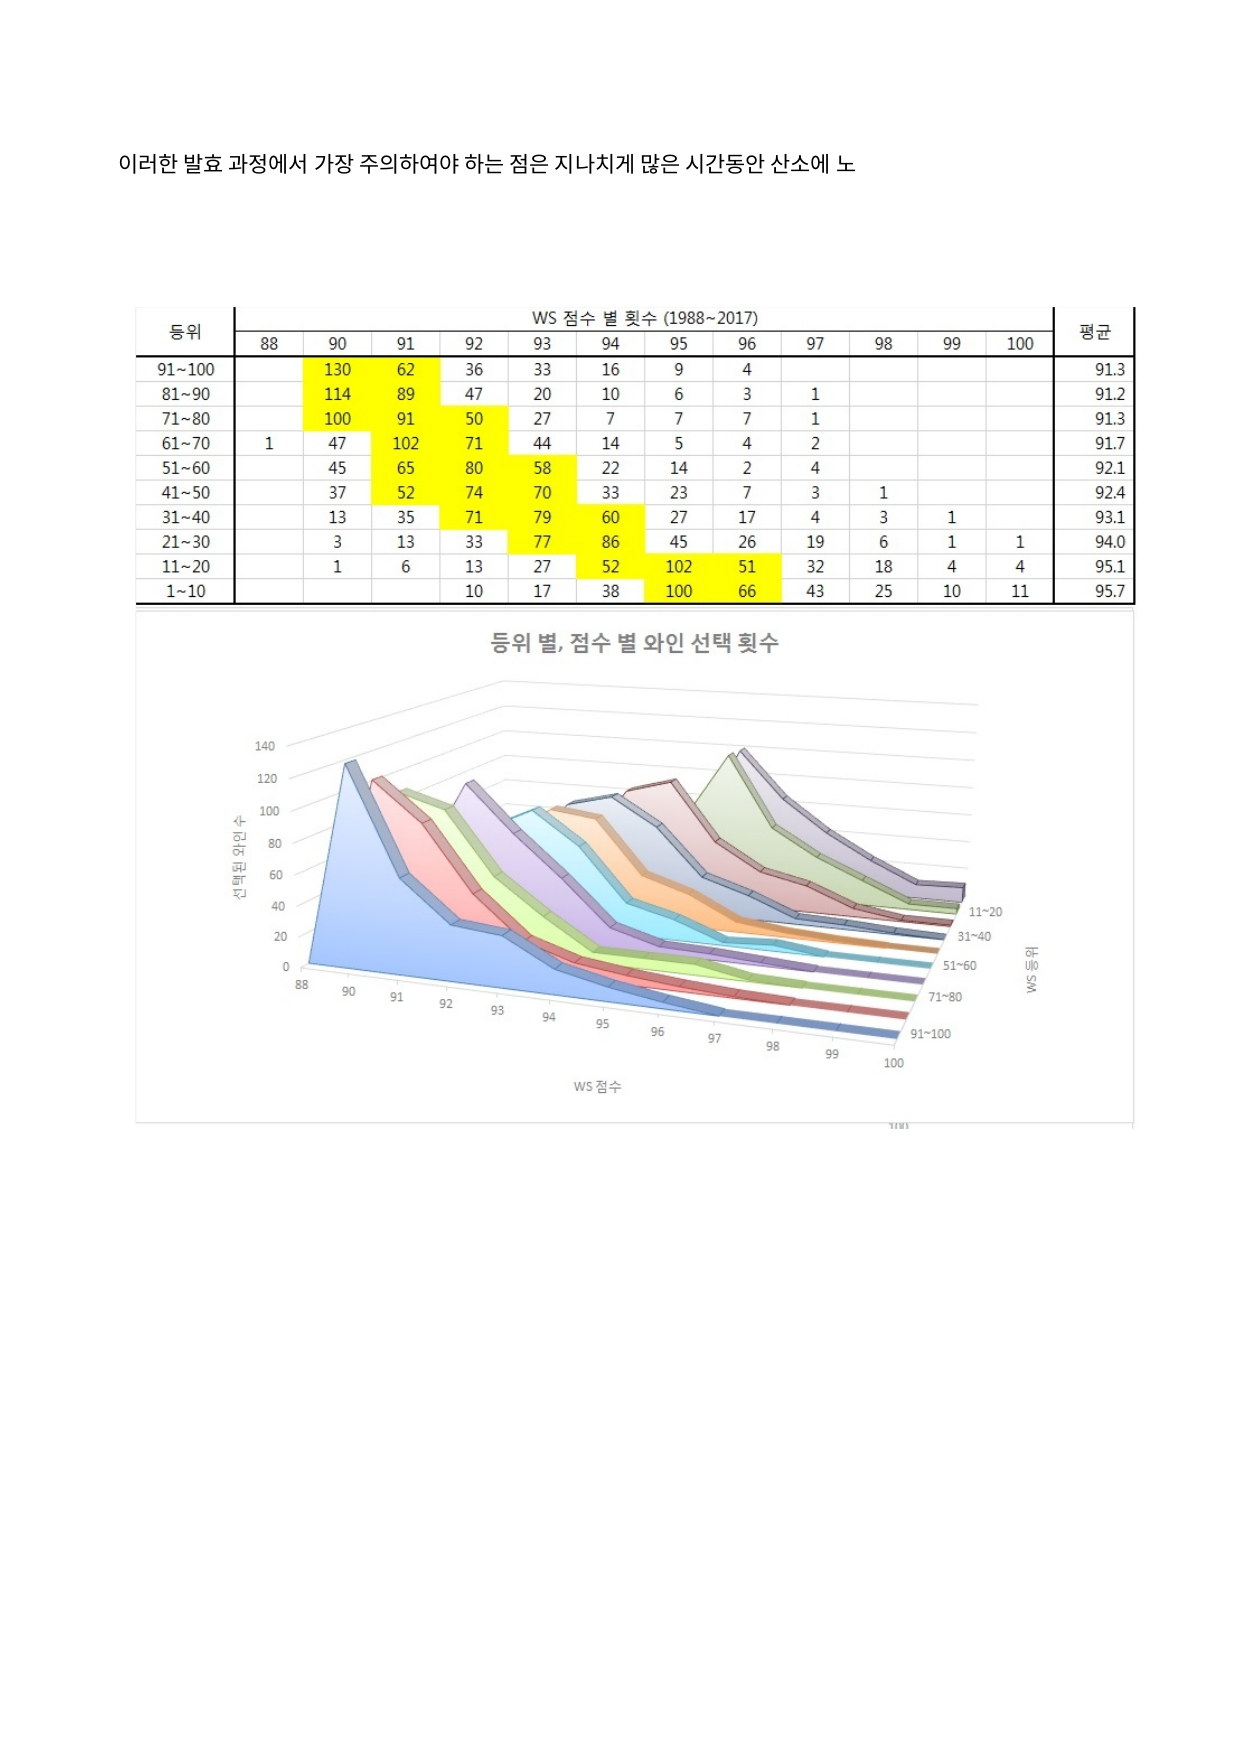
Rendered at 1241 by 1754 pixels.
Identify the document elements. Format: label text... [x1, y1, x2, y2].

text 이러한 발효 과정에서 가장 주의하여야 하는 점은 지나치게 많은 시간동안 산소에 노 [118, 118, 1122, 178]
picture [135, 307, 1140, 1129]
